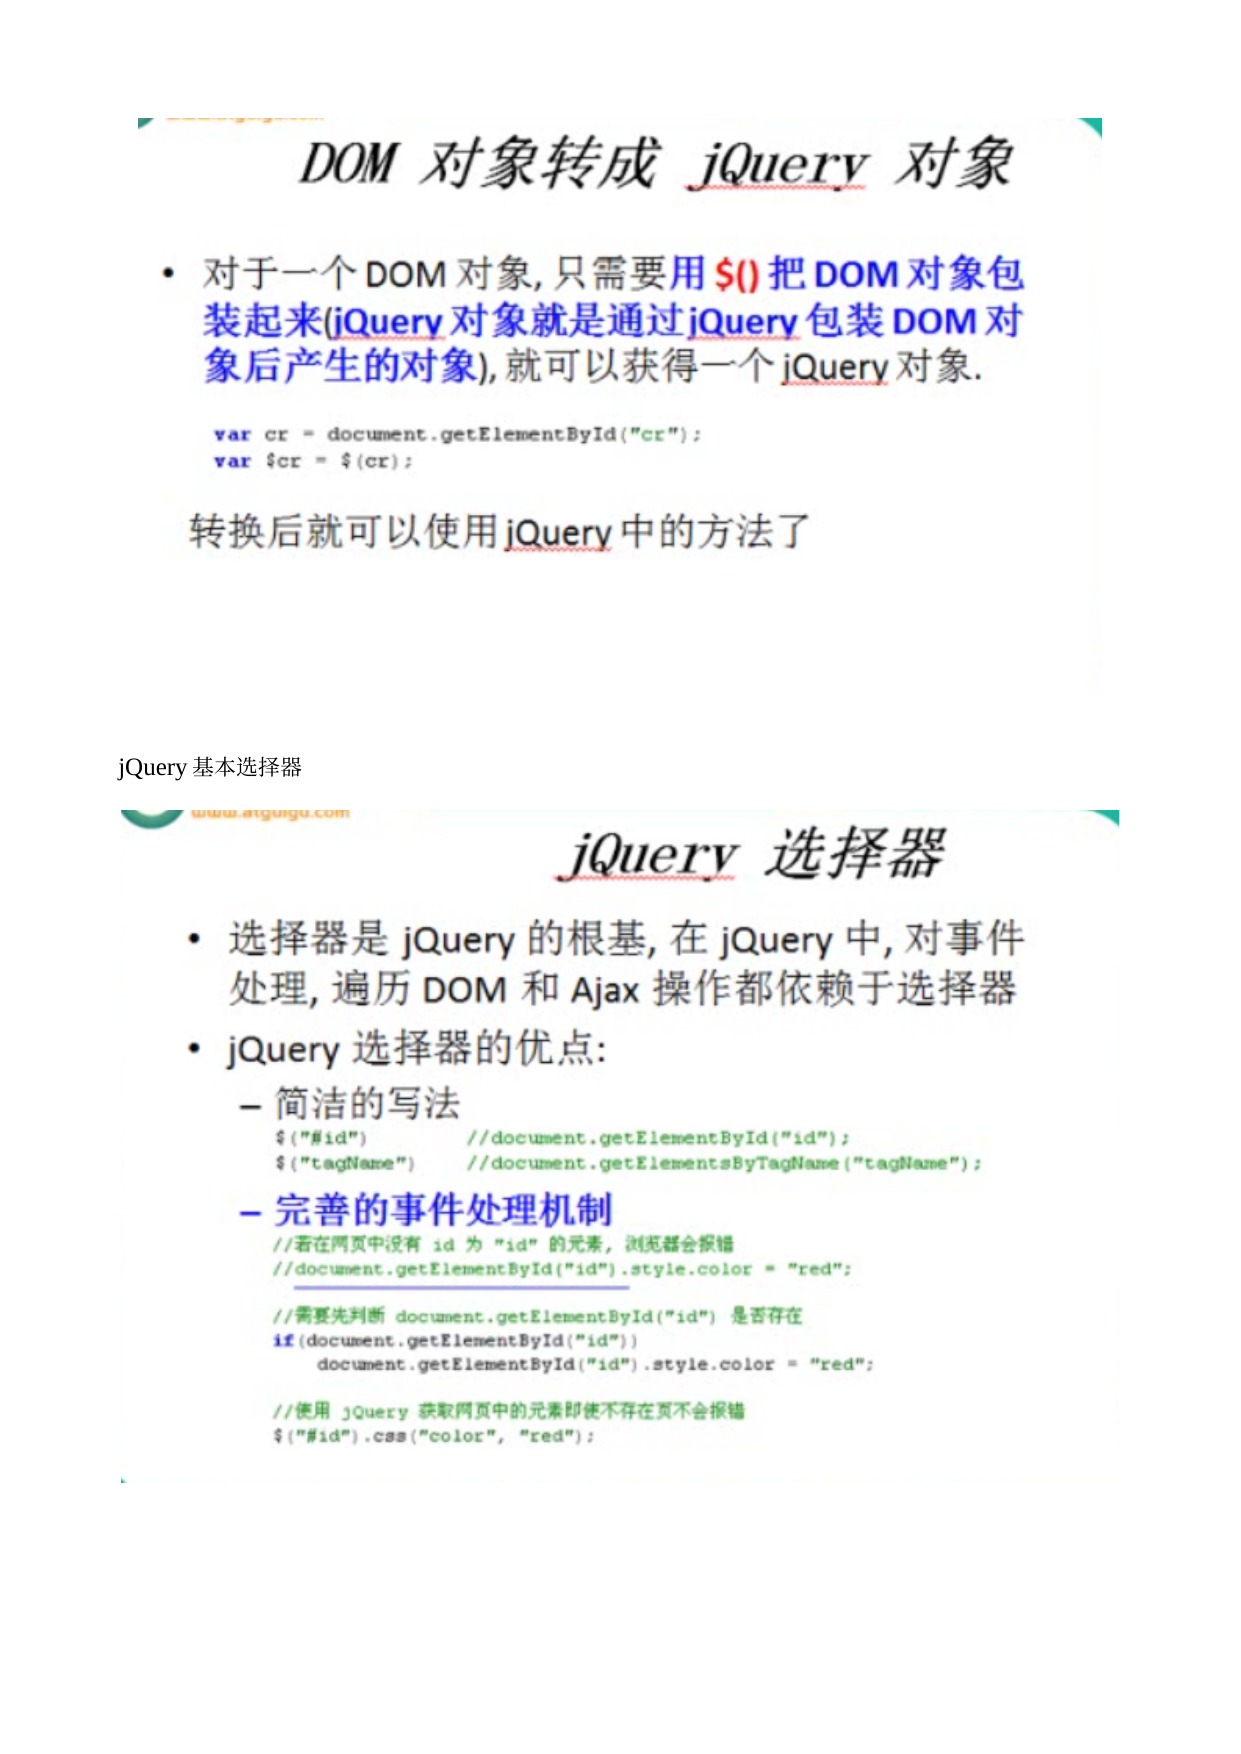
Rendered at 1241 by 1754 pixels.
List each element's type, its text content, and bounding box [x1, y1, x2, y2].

picture [121, 810, 1120, 1483]
text jQuery基本选择器 [118, 751, 1122, 782]
picture [138, 118, 1103, 694]
